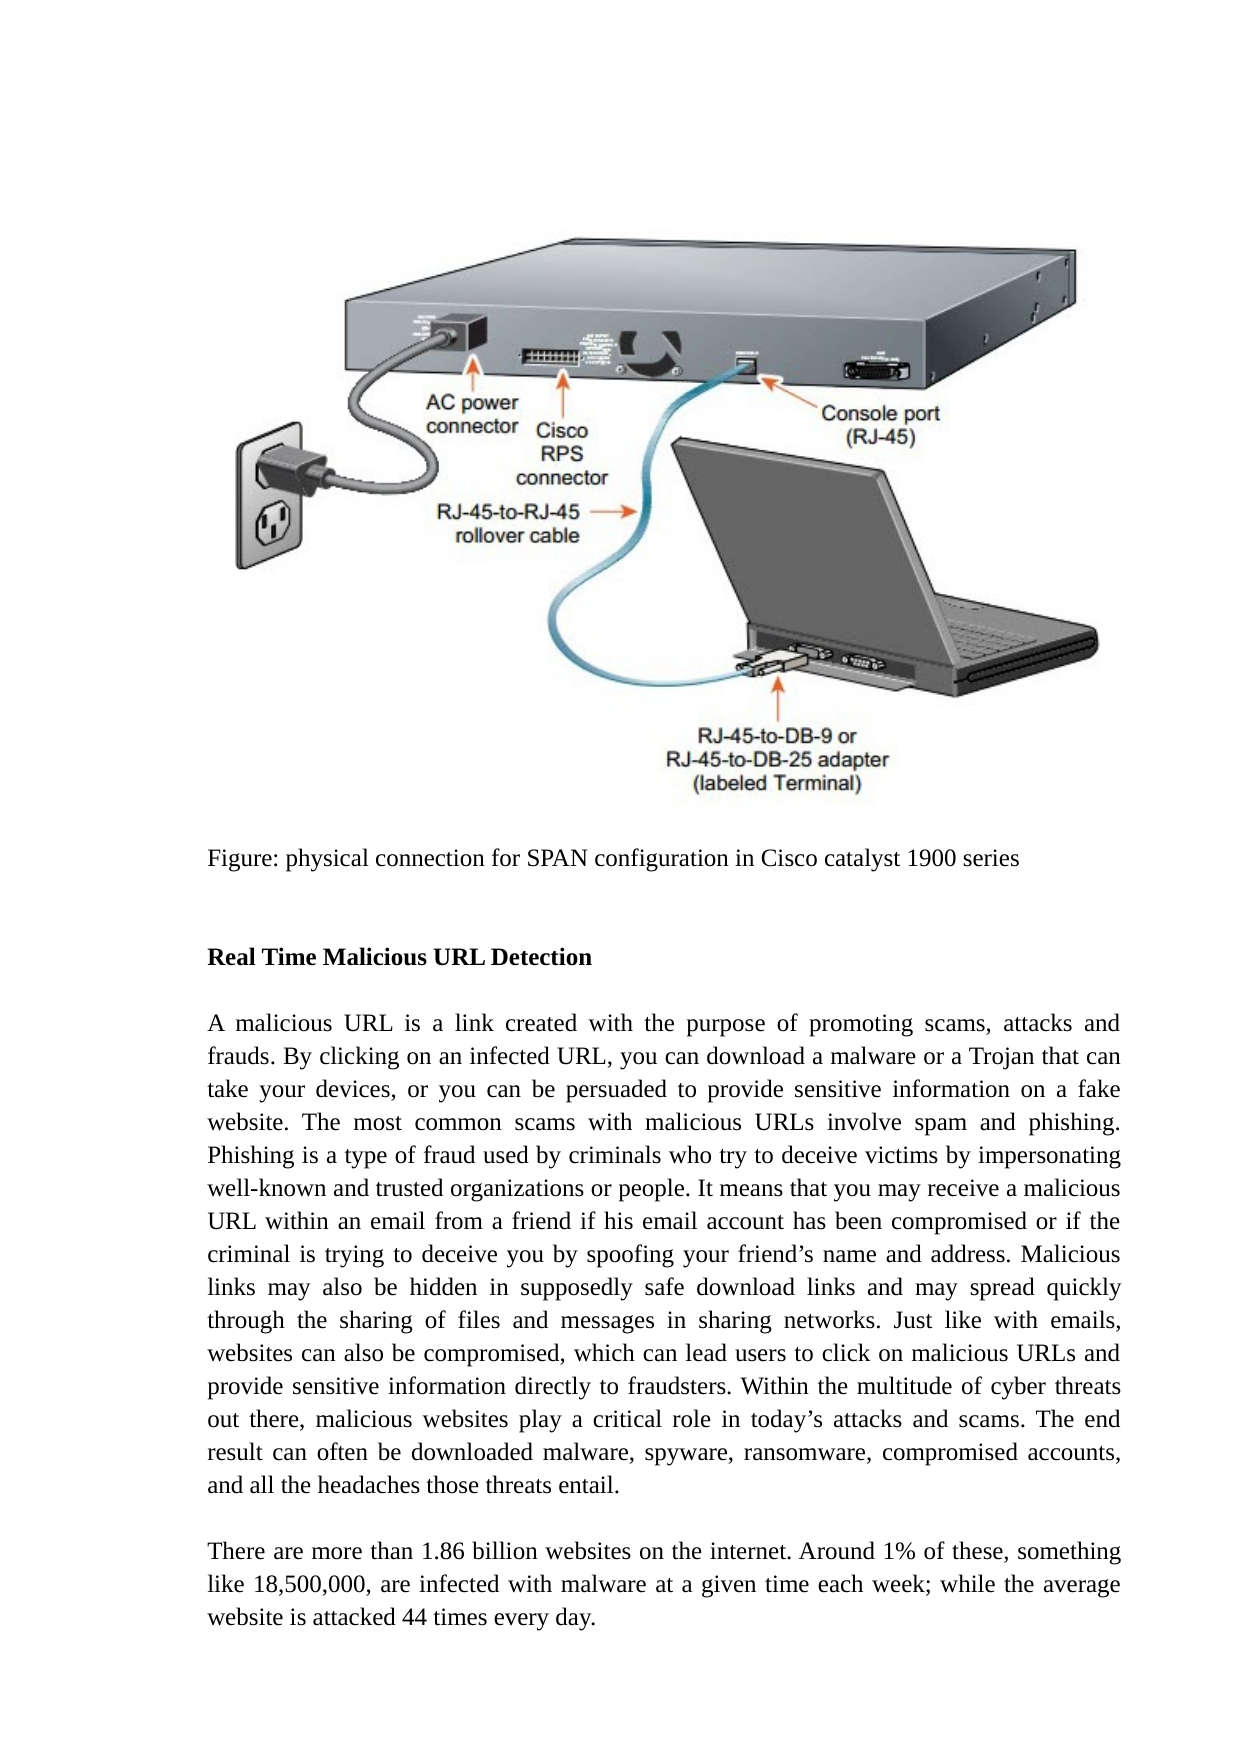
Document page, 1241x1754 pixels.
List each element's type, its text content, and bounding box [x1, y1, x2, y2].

text Figure: physical connection for SPAN configuration in Cisco catalyst 1900 series [207, 843, 1122, 871]
text A malicious URL is a link created with the purpose of promoting scams, attacks and frauds. By clicking on an infected URL, you can download a malware or a Trojan that can take your devices, or you can be persuaded to provide sensitive information on a fake website. The most common scams with malicious URLs involve spam and phishing. Phishing is a type of fraud used by criminals who try to deceive victims by impersonating well-known and trusted organizations or people. It means that you may receive a malicious URL within an email from a friend if his email account has been compromised or if the criminal is trying to deceive you by spoofing your friend’s name and address. Malicious links may also be hidden in supposedly safe download links and may spread quickly through the sharing of files and messages in sharing networks. Just like with emails, websites can also be compromised, which can lead users to click on malicious URLs and provide sensitive information directly to fraudsters. Within the multitude of cyber threats out there, malicious websites play a critical role in today’s attacks and scams. The end result can often be downloaded malware, spyware, ransomware, compromised accounts, and all the headaches those threats entail. [207, 1008, 1122, 1499]
text There are more than 1.86 billion websites on the internet. Around 1% of these, something like 18,500,000, are infected with malware at a given time each week; while the average website is attacked 44 times every day. [207, 1536, 1122, 1631]
picture [223, 207, 1106, 806]
text Real Time Malicious URL Detection [207, 942, 1122, 971]
